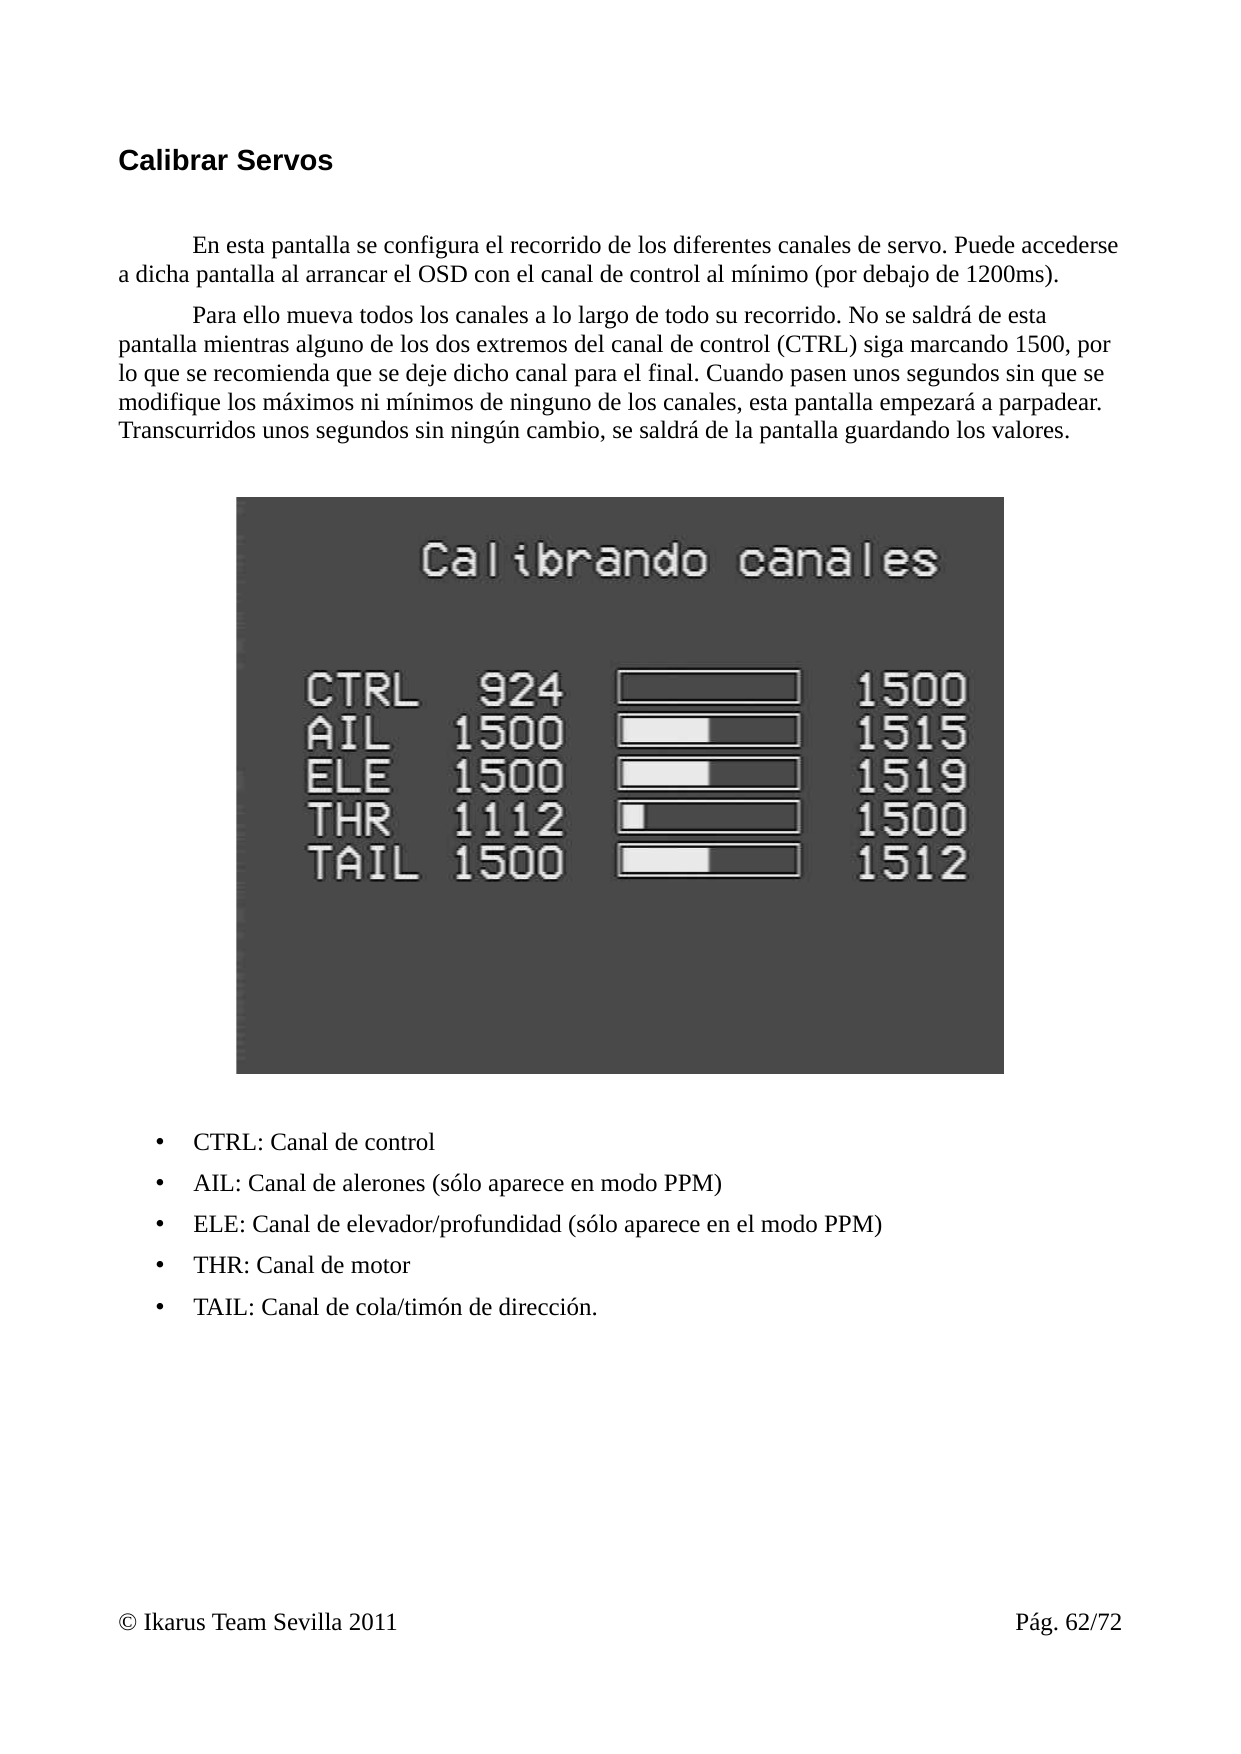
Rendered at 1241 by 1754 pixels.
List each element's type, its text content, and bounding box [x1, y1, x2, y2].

list CTRL: Canal de control [156, 1127, 1122, 1156]
text Para ello mueva todos los canales a lo largo de todo su recorrido. No se saldrá de esta pantalla mientras alguno de los dos extremos del canal de control (CTRL) siga marcando 1500, por lo que se recomienda que se deje dicho canal para el final. Cuando pasen unos segundos sin que se modifique los máximos ni mínimos de ninguno de los canales, esta pantalla empezará a parpadear. Transcurridos unos segundos sin ningún cambio, se saldrá de la pantalla guardando los valores. [118, 300, 1122, 444]
list AIL: Canal de alerones (sólo aparece en modo PPM) [156, 1168, 1122, 1197]
text En esta pantalla se configura el recorrido de los diferentes canales de servo. Puede accederse a dicha pantalla al arrancar el OSD con el canal de control al mínimo (por debajo de 1200ms). [118, 230, 1122, 288]
subtitle Calibrar Servos [118, 143, 1122, 177]
list THR: Canal de motor [156, 1251, 1122, 1279]
list ELE: Canal de elevador/profundidad (sólo aparece en el modo PPM) [156, 1209, 1122, 1238]
picture [236, 497, 1004, 1074]
list TAIL: Canal de cola/timón de dirección. [156, 1292, 1122, 1321]
